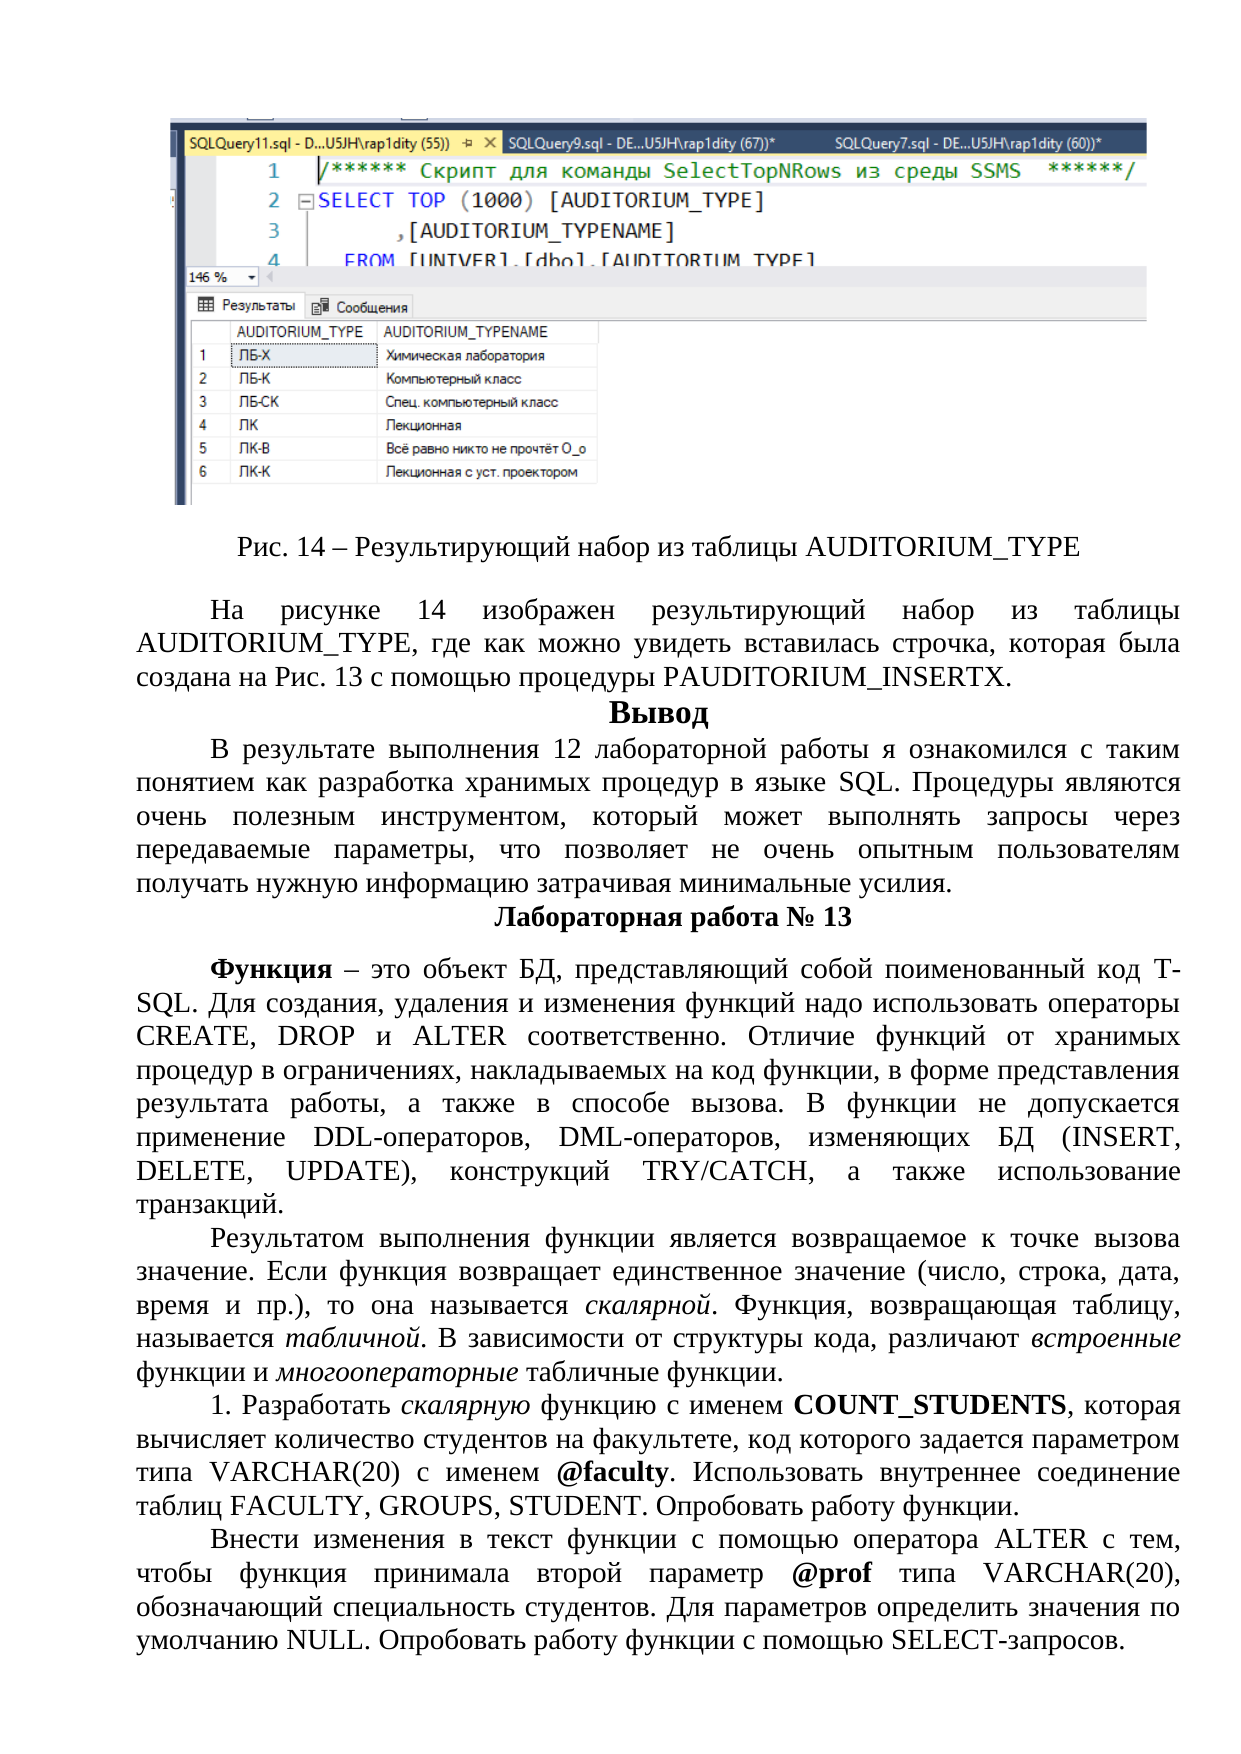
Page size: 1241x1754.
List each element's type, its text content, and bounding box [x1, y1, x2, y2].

text В результате выполнения 12 лабораторной работы я ознакомился с таким понятием как разработка хранимых процедур в языке SQL. Процедуры являются очень полезным инструментом, который может выполнять запросы через передаваемые параметры, что позволяет не очень опытным пользователям получать нужную информацию затрачивая минимальные усилия. [136, 731, 1181, 899]
text Функция – это объект БД, представляющий собой поименованный код T-SQL. Для создания, удаления и изменения функций надо использовать операторы CREATE, DROP и ALTER соответственно. Отличие функций от хранимых процедур в ограничениях, накладываемых на код функции, в форме представления результата работы, а также в способе вызова. В функции не допускается применение DDL-операторов, DML-операторов, изменяющих БД (INSERT, DELETE, UPDATE), конструкций TRY/CATCH, а также использование транзакций. [136, 951, 1181, 1220]
text Внести изменения в текст функции с помощью оператора ALTER с тем, чтобы функция принимала второй параметр @prof типа VARCHAR(20), обозначающий специальность студентов. Для параметров определить значения по умолчанию NULL. Опробовать работу функции с помощью SELECT-запросов. [136, 1522, 1181, 1656]
text Рис. 14 – Результирующий набор из таблицы AUDITORIUM_TYPE [136, 529, 1181, 563]
text Лабораторная работа № 13 [136, 899, 1181, 932]
text 1. Разработать скалярную функцию с именем COUNT_STUDENTS, которая вычисляет количество студентов на факультете, код которого задается параметром типа VARCHAR(20) с именем @faculty. Использовать внутреннее соединение таблиц FACULTY, GROUPS, STUDENT. Опробовать работу функции. [136, 1387, 1181, 1522]
text Вывод [136, 693, 1181, 731]
text На рисунке 14 изображен результирующий набор из таблицы AUDITORIUM_TYPE, где как можно увидеть вставилась строчка, которая была создана на Рис. 13 с помощью процедуры PAUDITORIUM_INSERTX. [136, 592, 1181, 693]
picture [170, 118, 1147, 505]
text Результатом выполнения функции является возвращаемое к точке вызова значение. Если функция возвращает единственное значение (число, строка, дата, время и пр.), то она называется скалярной. Функция, возвращающая таблицу, называется табличной. В зависимости от структуры кода, различают встроенные функции и многооператорные табличные функции. [136, 1220, 1181, 1387]
